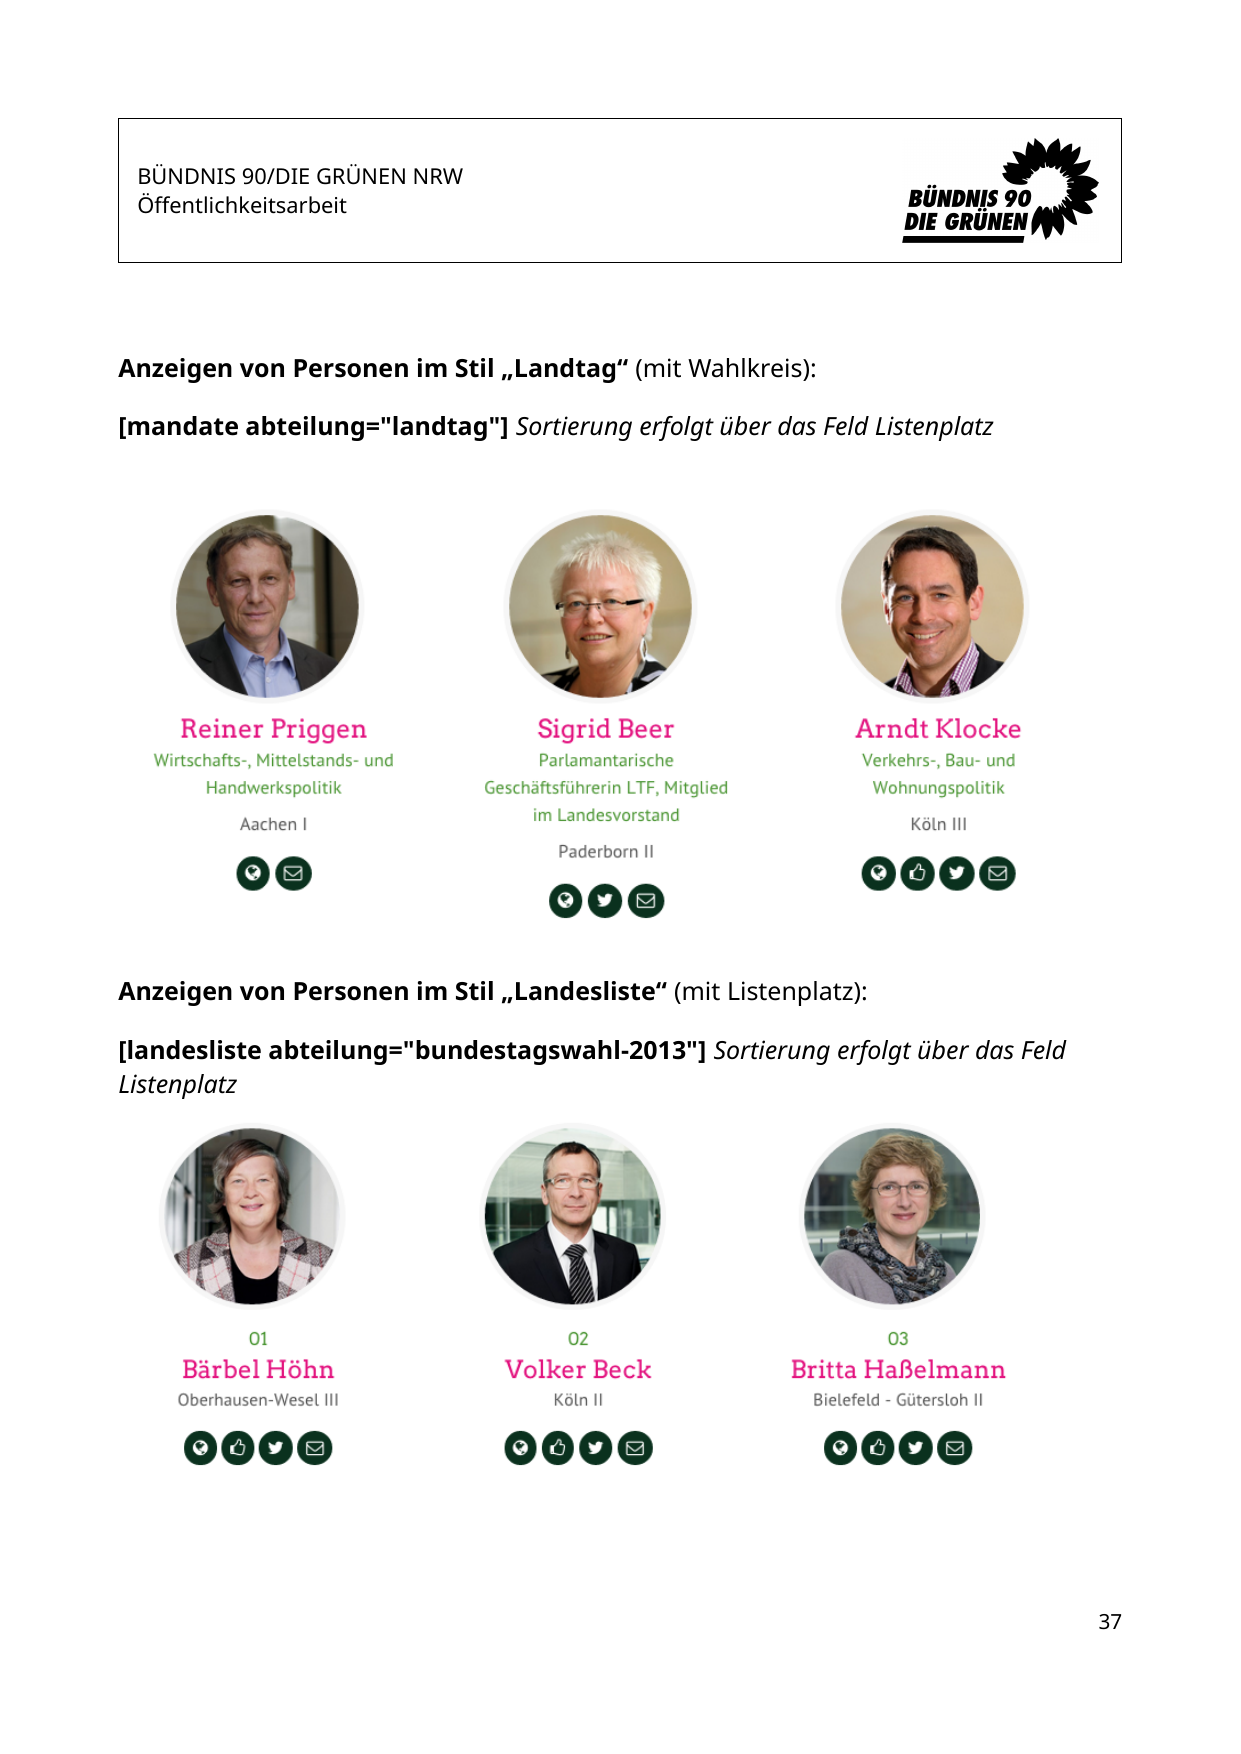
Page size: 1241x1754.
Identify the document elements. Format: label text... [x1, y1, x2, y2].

text Anzeigen von Personen im Stil „Landtag“ (mit Wahlkreis): [118, 350, 1122, 384]
text [118, 467, 1122, 481]
picture [902, 138, 1099, 243]
picture [104, 1102, 1081, 1508]
text [mandate abteilung="landtag"] Sortierung erfolgt über das Feld Listenplatz [118, 409, 1122, 443]
picture [118, 481, 1123, 974]
text Anzeigen von Personen im Stil „Landesliste“ (mit Listenplatz): [118, 974, 1122, 1008]
text [landesliste abteilung="bundestagswahl-2013"] Sortierung erfolgt über das Feld Listenplatz [118, 1032, 1122, 1100]
